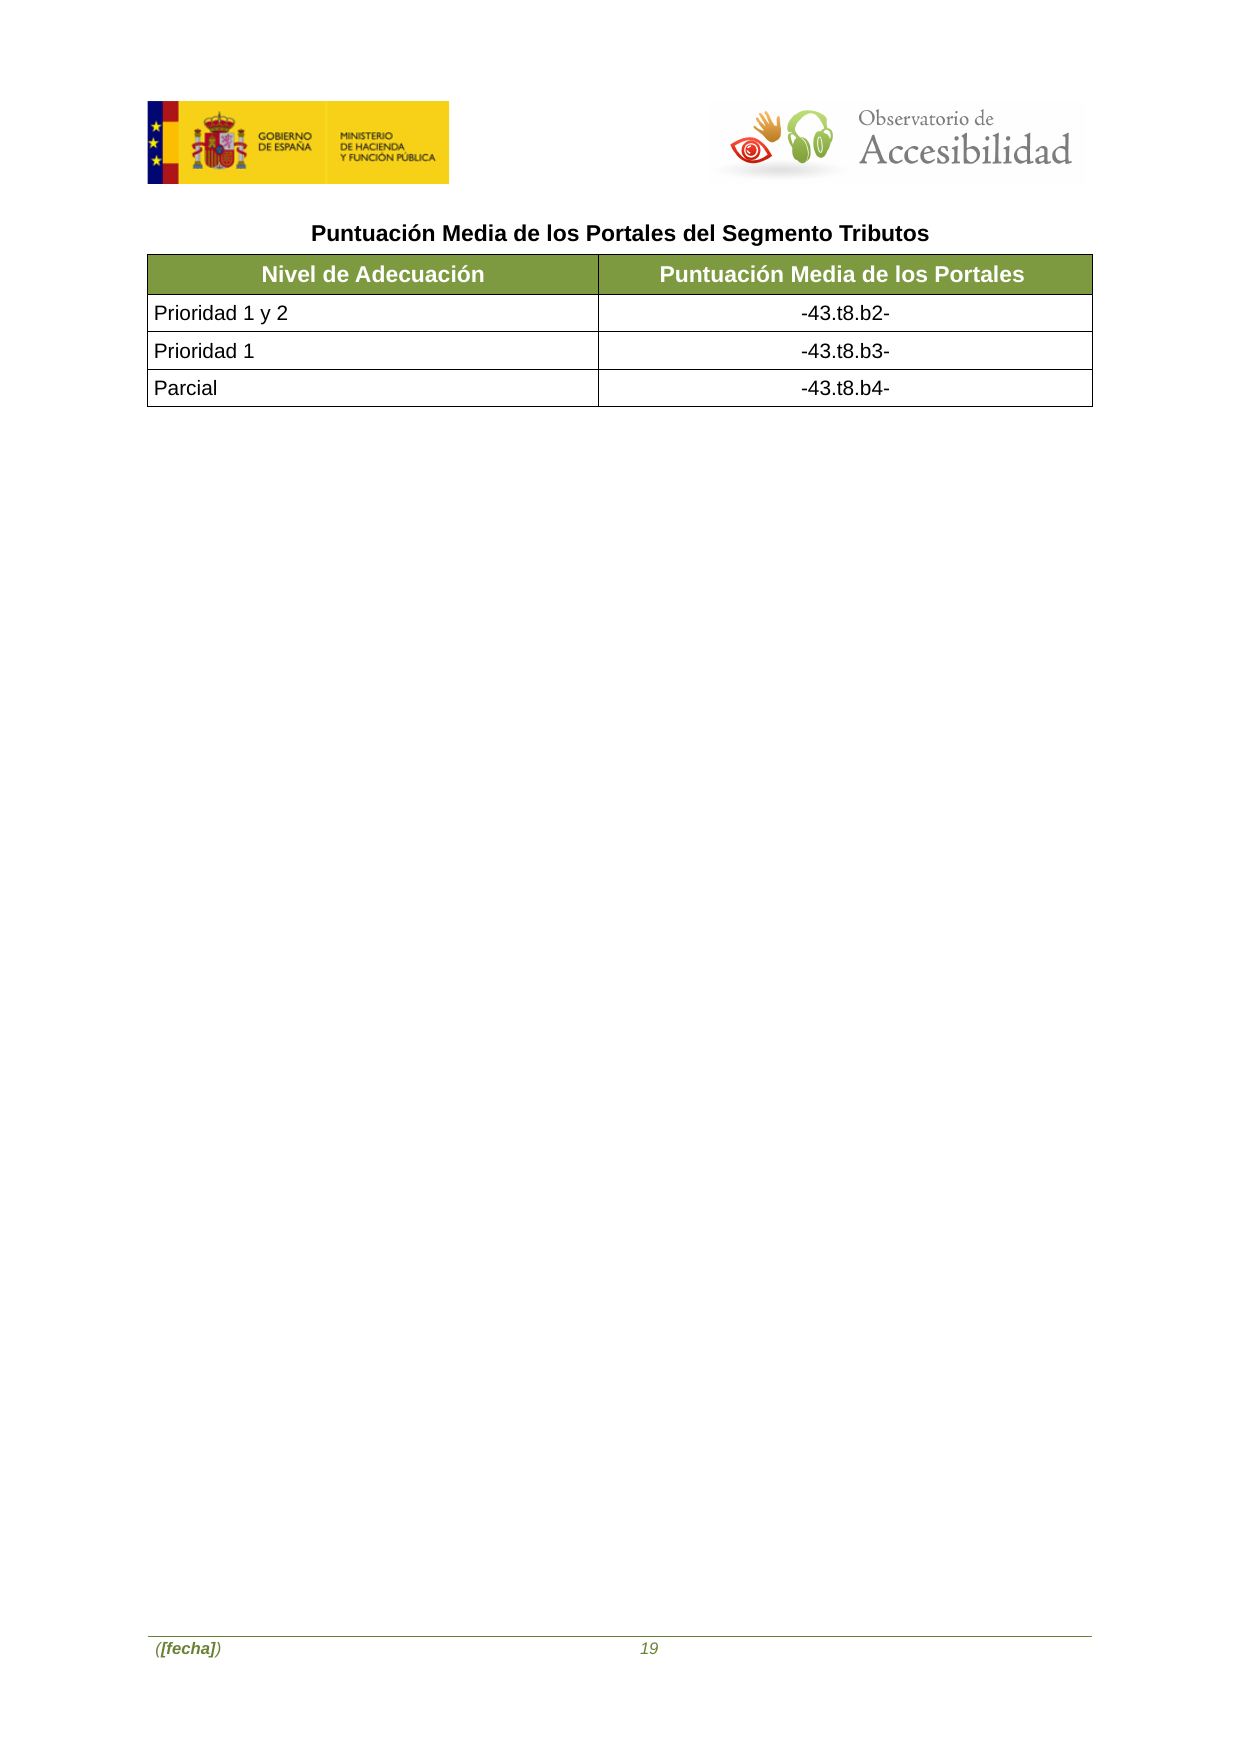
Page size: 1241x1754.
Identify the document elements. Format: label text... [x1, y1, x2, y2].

table_cell Prioridad 1 [148, 332, 598, 369]
table_cell -43.t8.b3- [599, 332, 1092, 369]
picture [147, 101, 450, 184]
table_cell -43.t8.b4- [599, 370, 1092, 406]
table_cell Parcial [148, 370, 598, 406]
text Puntuación Media de los Portales del Segmento Tributos [148, 220, 1092, 246]
picture [710, 101, 1086, 184]
table_cell -43.t8.b2- [599, 295, 1092, 331]
table_cell Prioridad 1 y 2 [148, 295, 598, 331]
table_header Puntuación Media de los Portales [599, 255, 1092, 294]
table_header Nivel de Adecuación [148, 255, 598, 294]
